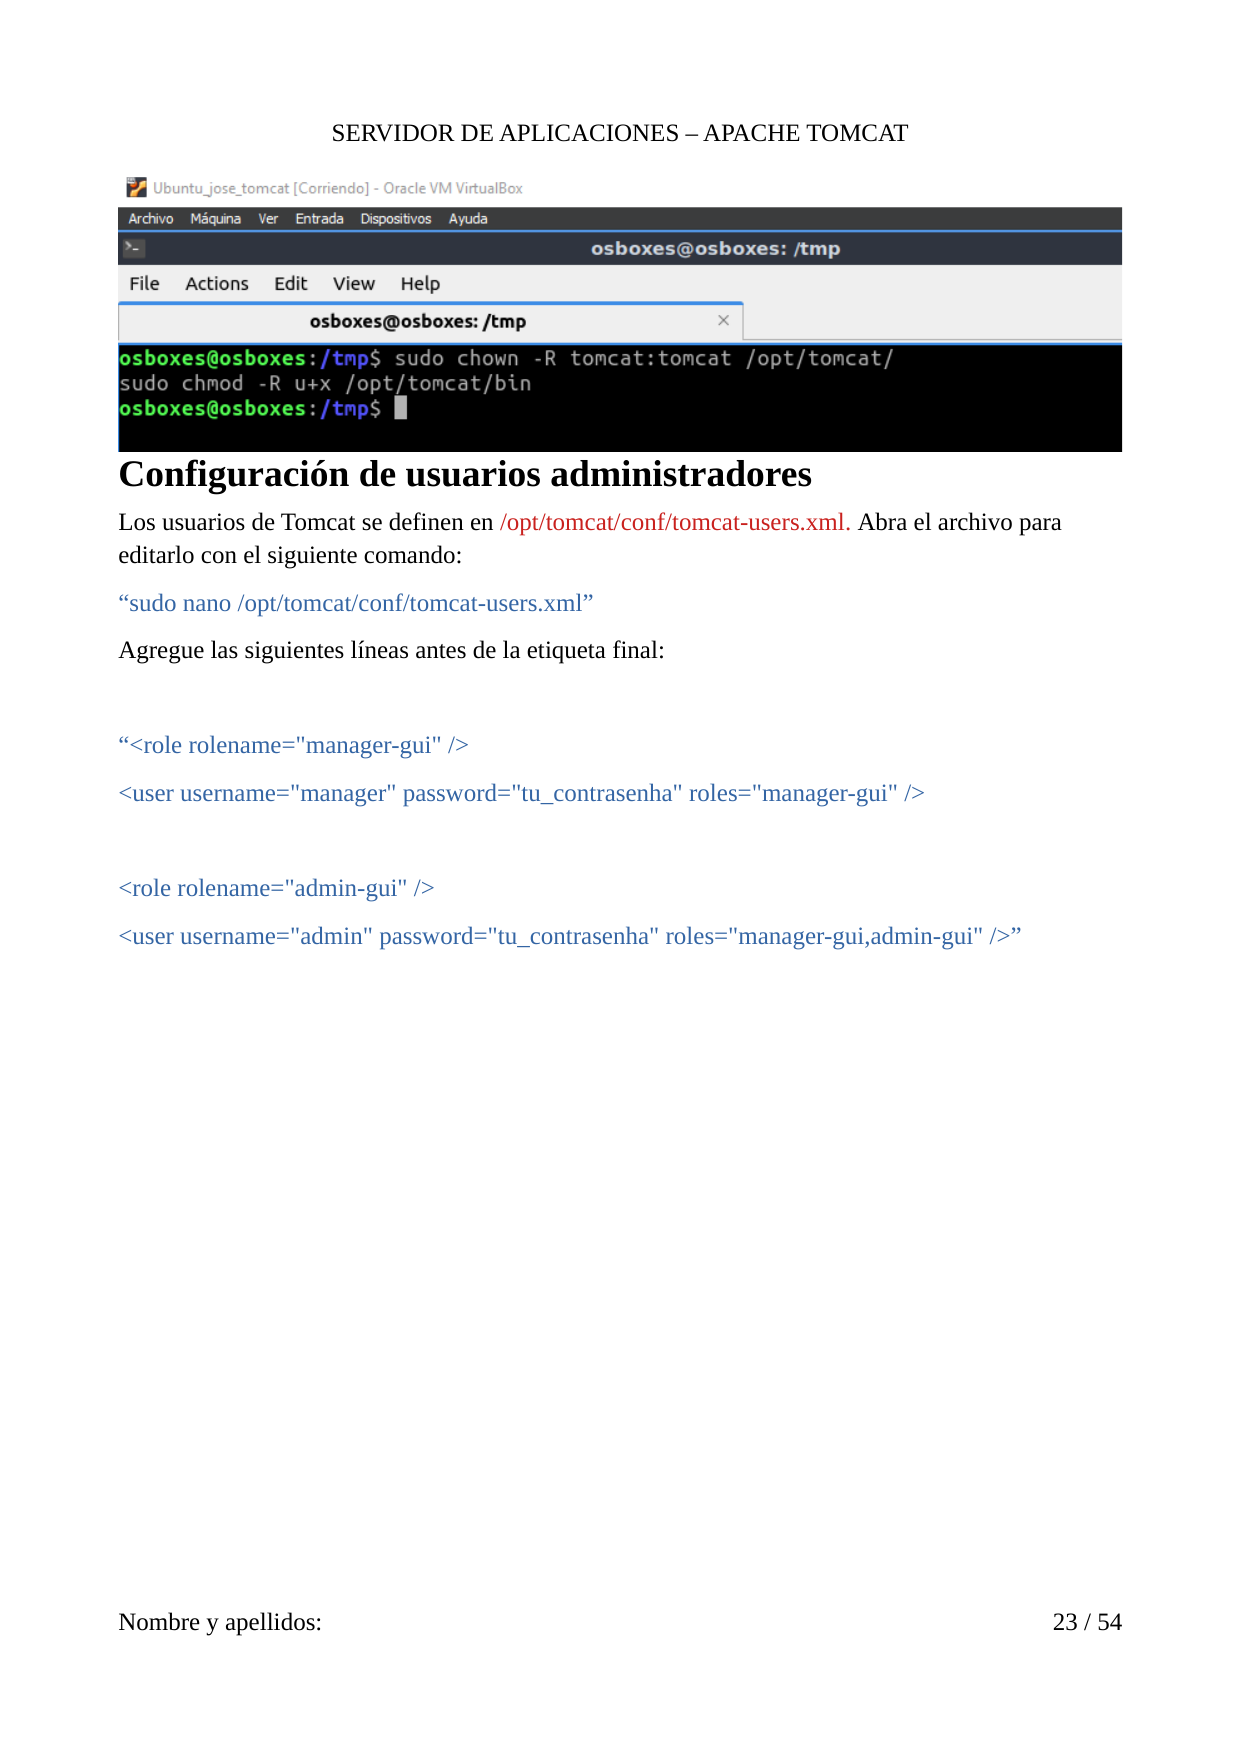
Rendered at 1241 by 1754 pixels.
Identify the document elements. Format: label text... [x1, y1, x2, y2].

text Los usuarios de Tomcat se definen en /opt/tomcat/conf/tomcat-users.xml. Abra el archivo para editarlo con el siguiente comando: [118, 507, 1122, 569]
text <role rolename="admin-gui" /> [118, 873, 1122, 902]
text “sudo nano /opt/tomcat/conf/tomcat-users.xml” [118, 588, 1122, 616]
text <user username="admin" password="tu_contrasenha" roles="manager-gui,admin-gui" />” [118, 921, 1122, 949]
subtitle Configuración de usuarios administradores [118, 452, 1122, 494]
text Agregue las siguientes líneas antes de la etiqueta final: [118, 635, 1122, 664]
text “<role rolename="manager-gui" /> [118, 730, 1122, 759]
picture [118, 176, 1123, 452]
text <user username="manager" password="tu_contrasenha" roles="manager-gui" /> [118, 778, 1122, 807]
